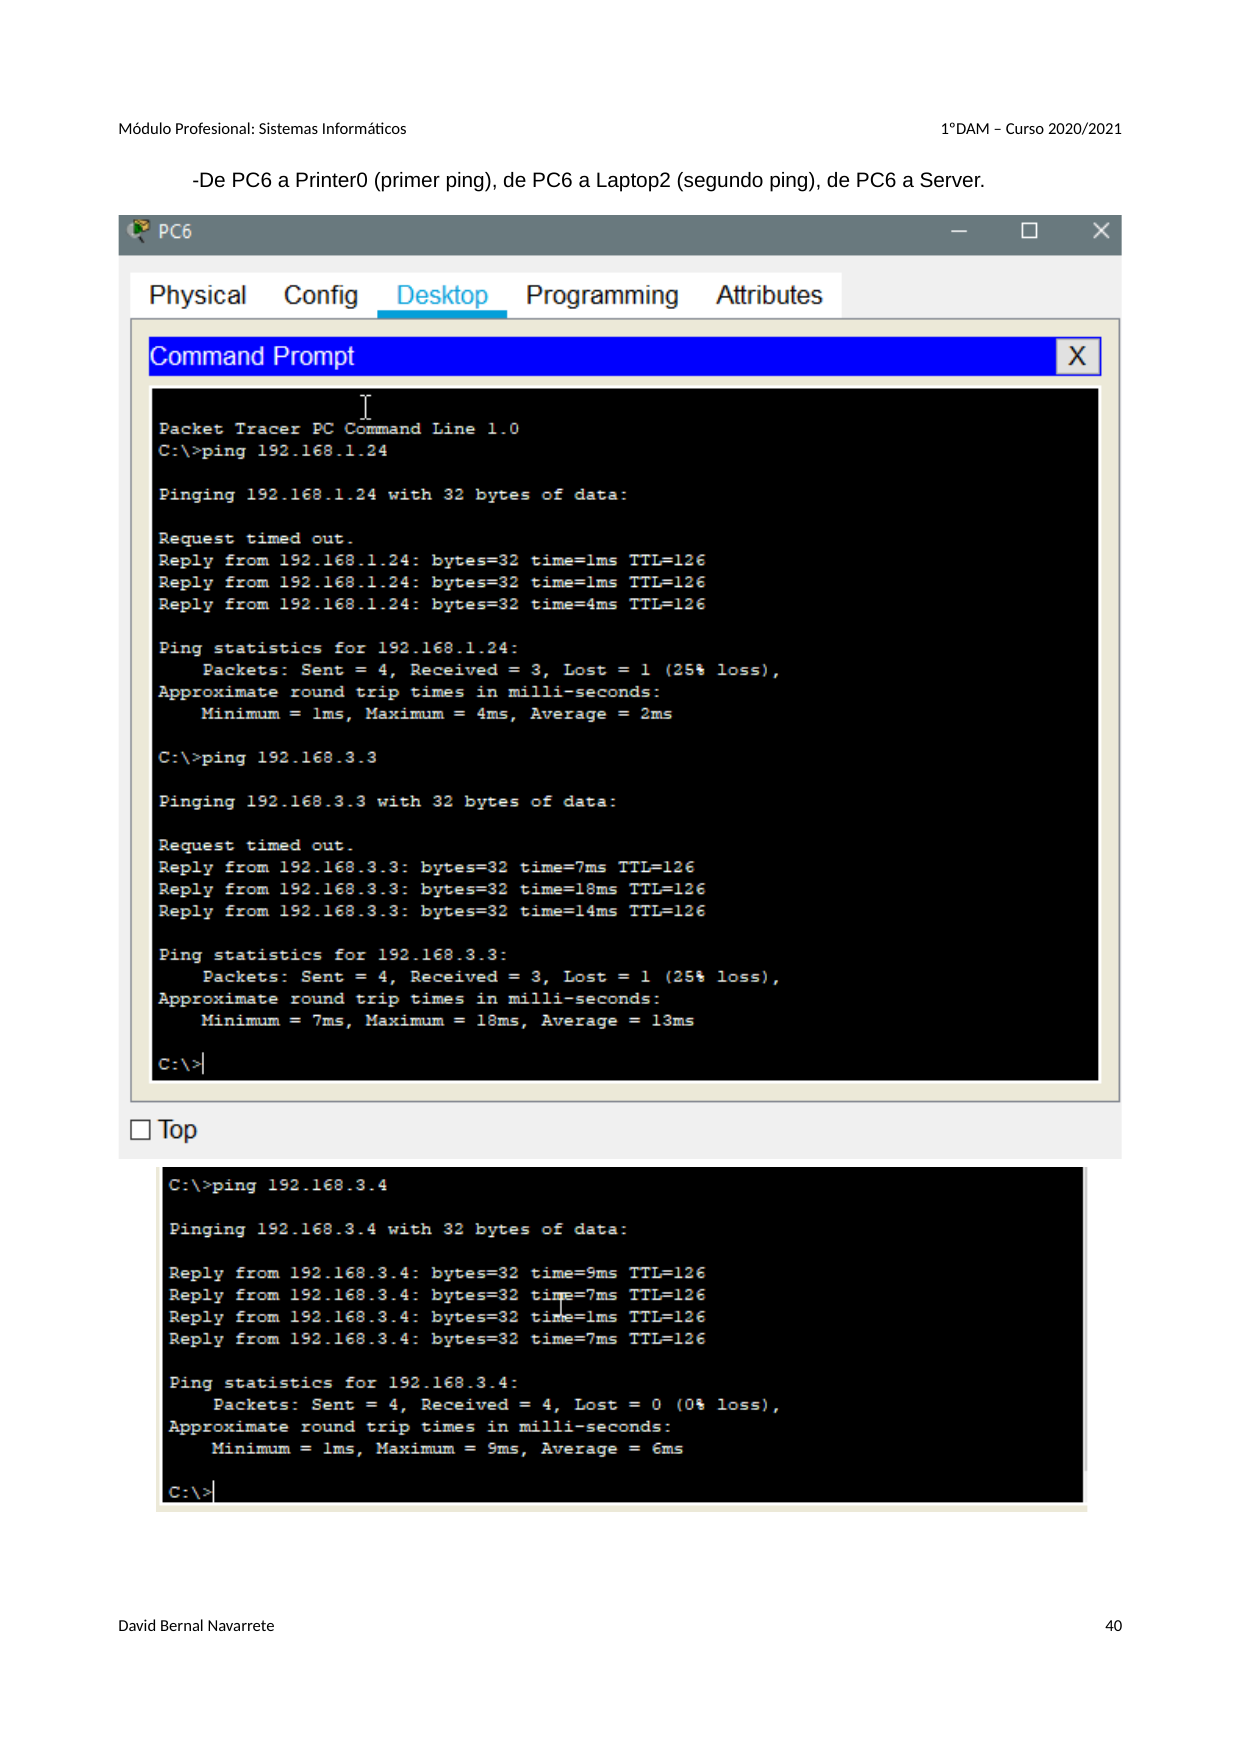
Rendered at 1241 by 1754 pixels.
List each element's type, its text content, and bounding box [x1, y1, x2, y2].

picture [156, 1167, 1088, 1512]
text -De PC6 a Printer0 (primer ping), de PC6 a Laptop2 (segundo ping), de PC6 a Server. [118, 168, 1122, 192]
picture [118, 215, 1122, 1159]
